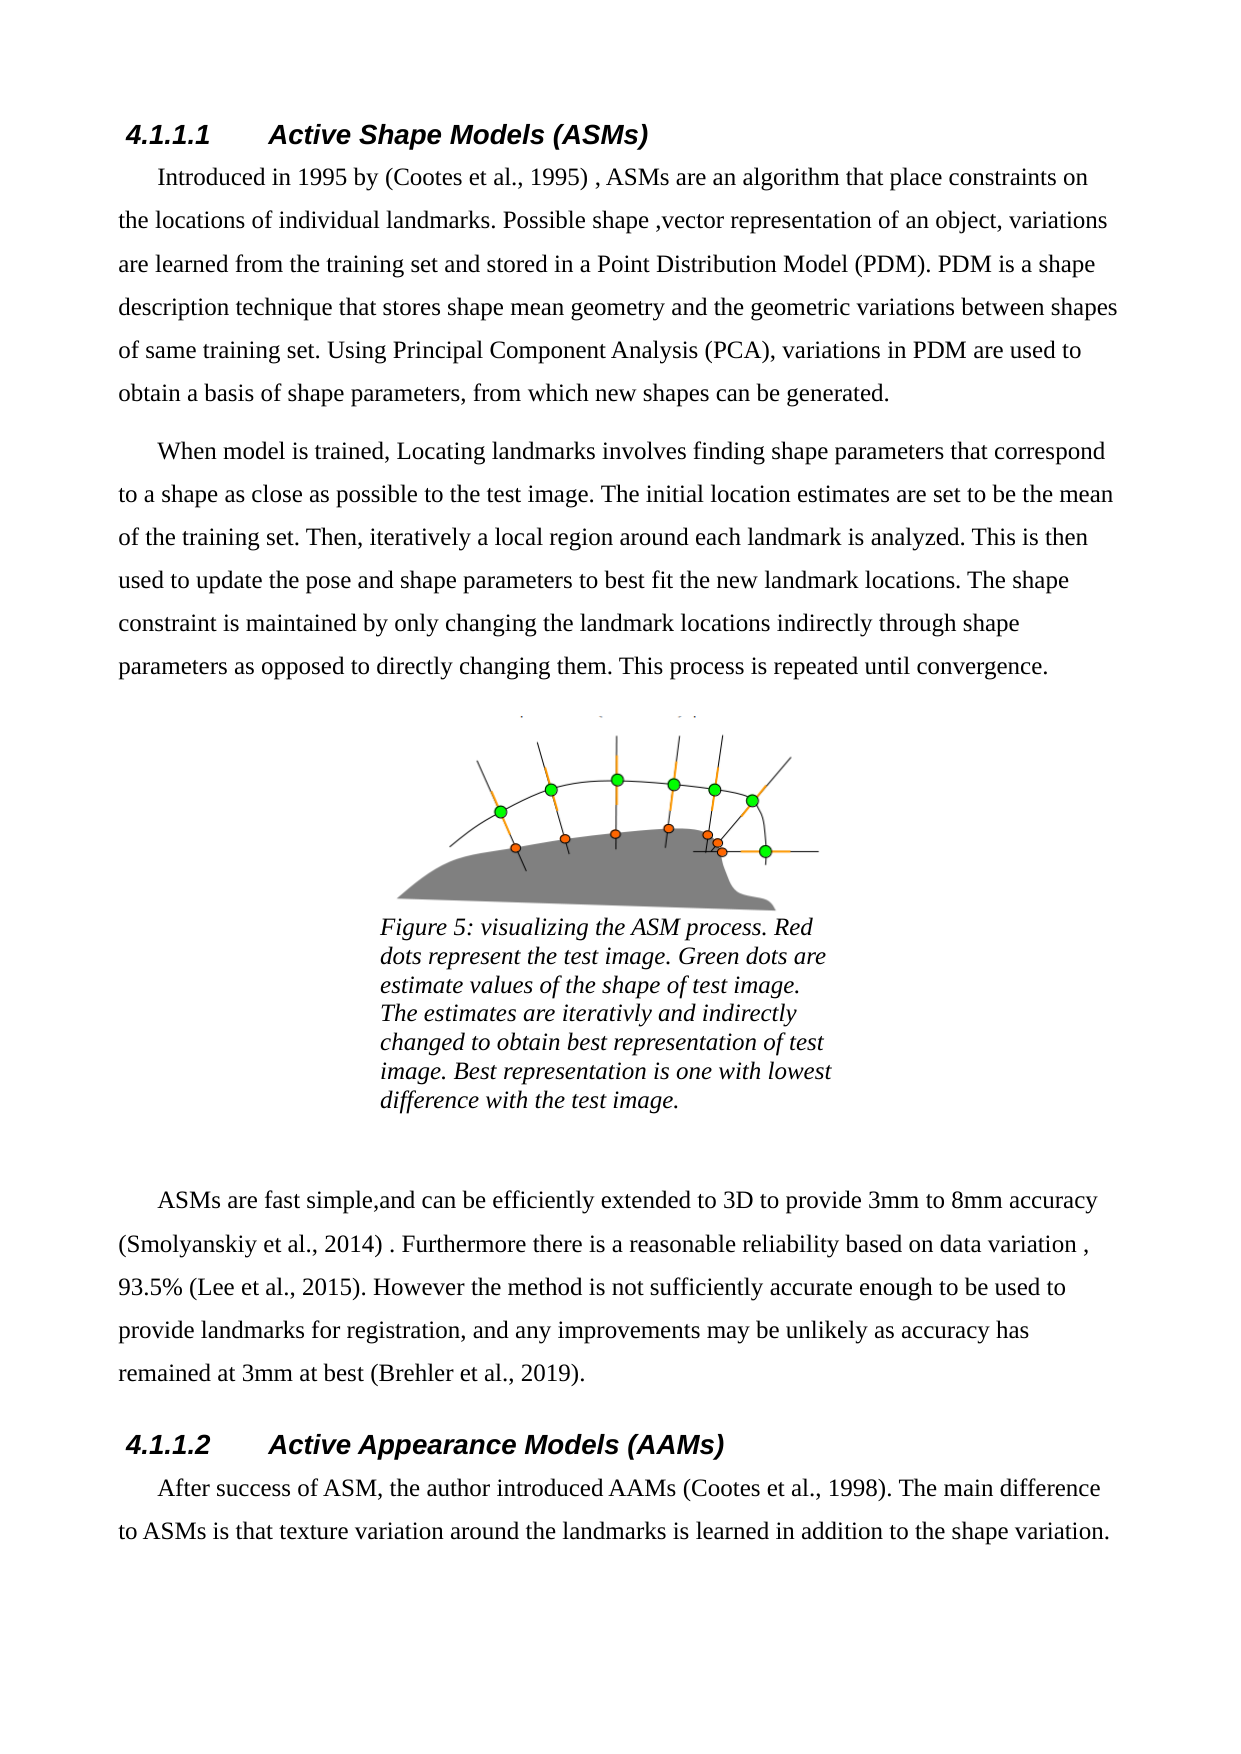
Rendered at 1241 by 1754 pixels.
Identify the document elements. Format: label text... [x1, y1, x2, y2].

subtitle Active Appearance Models (AAMs) [118, 1428, 1122, 1460]
text When model is trained, Locating landmarks involves finding shape parameters that correspond to a shape as close as possible to the test image. The initial location estimates are set to be the mean of the training set. Then, iteratively a local region around each landmark is analyzed. This is then used to update the pose and shape parameters to best fit the new landmark locations. The shape constraint is maintained by only changing the landmark locations indirectly through shape parameters as opposed to directly changing them. This process is repeated until convergence. [118, 436, 1122, 680]
text Figure 5: visualizing the ASM process. Red dots represent the test image. Green dots are estimate values of the shape of test image. The estimates are iterativly and indirectly changed to obtain best representation of test image. Best representation is one with lowest difference with the test image. [380, 716, 843, 1113]
subtitle Active Shape Models (ASMs) [118, 118, 1122, 150]
text ASMs are fast simple,and can be efficiently extended to 3D to provide 3mm to 8mm accuracy (Smolyanskiy et al., 2014) . Furthermore there is a reasonable reliability based on data variation , 93.5% (Lee et al., 2015). However the method is not sufficiently accurate enough to be used to provide landmarks for registration, and any improvements may be unlikely as accuracy has remained at 3mm at best (Brehler et al., 2019). [118, 1186, 1122, 1387]
picture [391, 716, 844, 829]
text After success of ASM, the author introduced AAMs (Cootes et al., 1998). The main difference to ASMs is that texture variation around the landmarks is learned in addition to the shape variation. [118, 1473, 1122, 1544]
text Introduced in 1995 by (Cootes et al., 1995) , ASMs are an algorithm that place constraints on the locations of individual landmarks. Possible shape ,vector representation of an object, variations are learned from the training set and stored in a Point Distribution Model (PDM). PDM is a shape description technique that stores shape mean geometry and the geometric variations between shapes of same training set. Using Principal Component Analysis (PCA), variations in PDM are used to obtain a basis of shape parameters, from which new shapes can be generated. [118, 162, 1122, 407]
